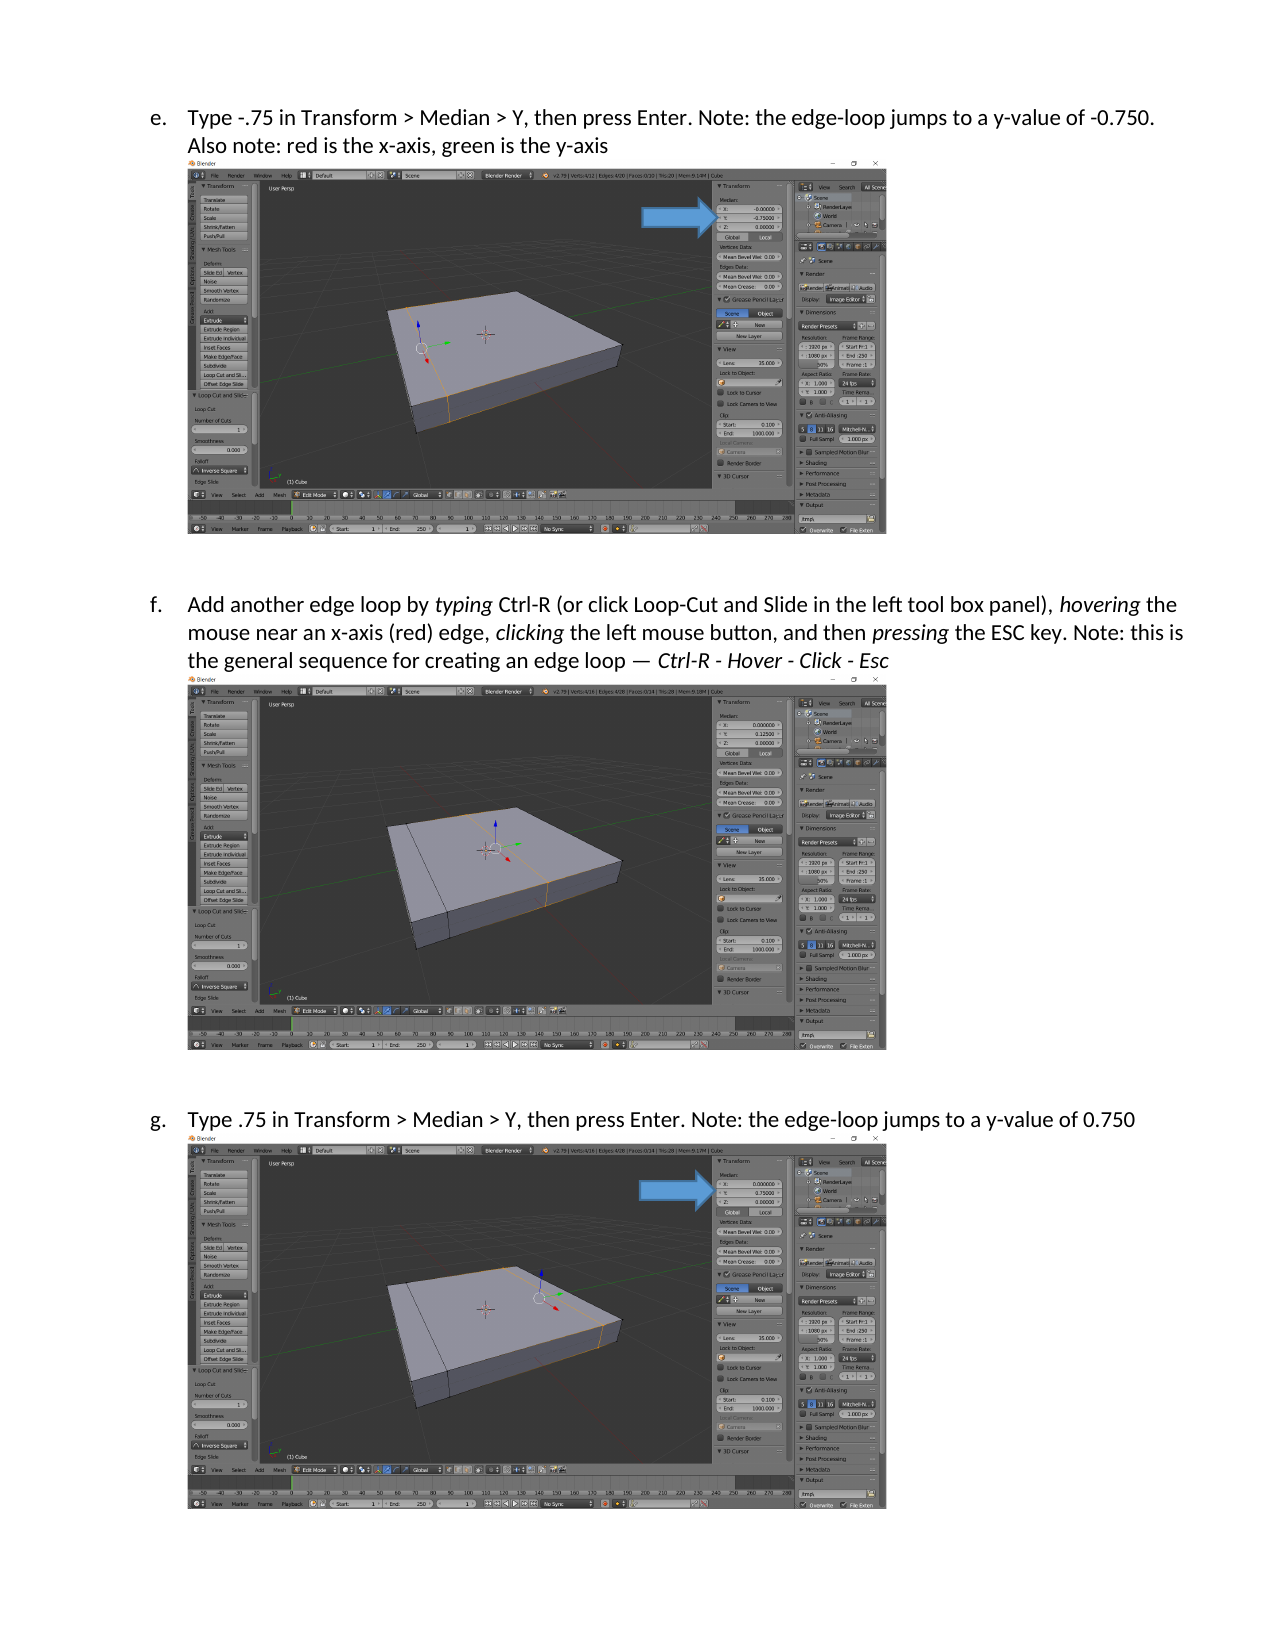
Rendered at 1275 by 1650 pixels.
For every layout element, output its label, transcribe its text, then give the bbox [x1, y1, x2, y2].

list Type .75 in Transform > Median > Y, then press Enter. Note: the edge-loop jumps to a y-value of 0.750 [150, 1105, 1200, 1133]
list Type -.75 in Transform > Median > Y, then press Enter. Note: the edge-loop jumps to a y-value of -0.750. Also note: red is the x-axis, green is the y-axis [150, 103, 1200, 590]
list Add another edge loop by typing Ctrl-R (or click Loop-Cut and Slide in the left tool box panel), hovering the mouse near an x-axis (red) edge, clicking the left mouse button, and then pressing the ESC key. Note: this is the general sequence for creating an edge loop — Ctrl-R - Hover - Click - Esc [150, 590, 1200, 674]
